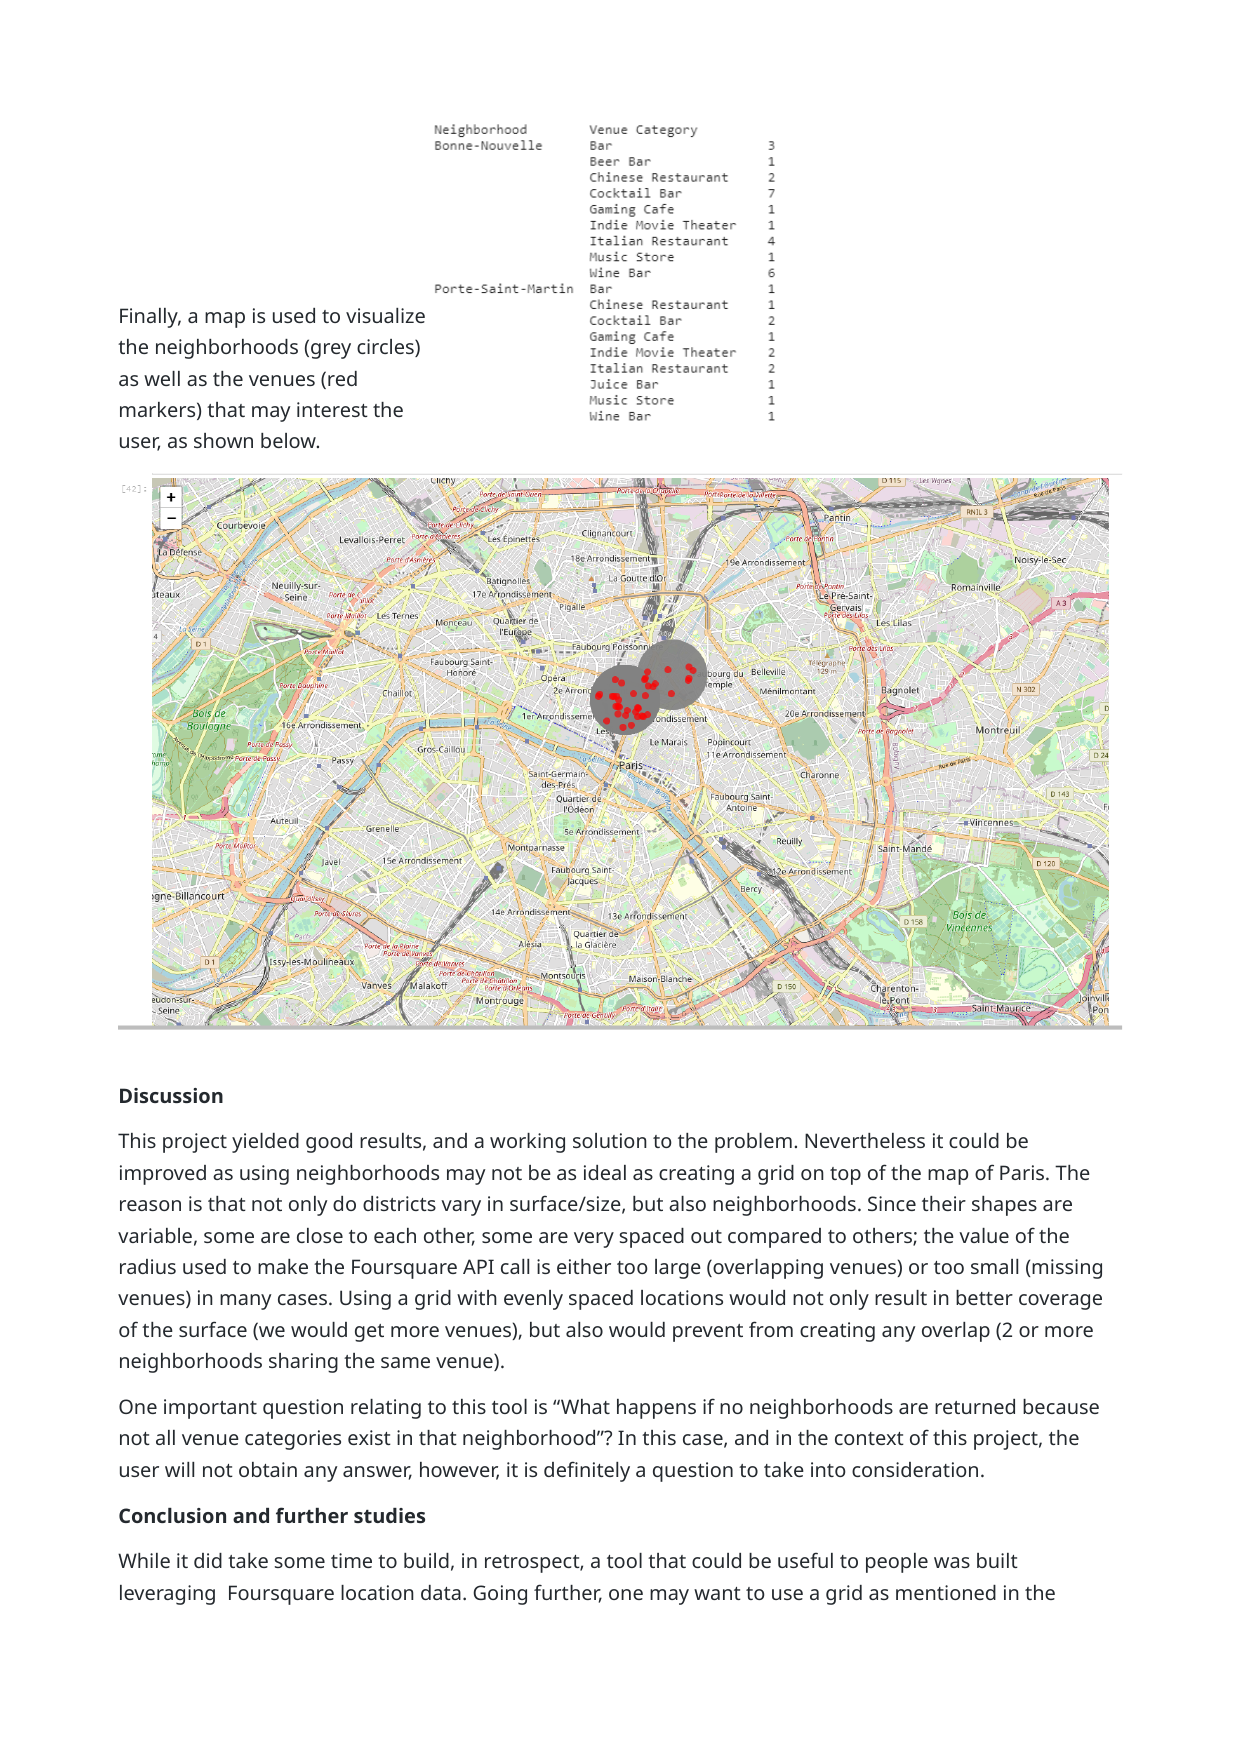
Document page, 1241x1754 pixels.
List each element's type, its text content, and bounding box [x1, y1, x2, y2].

text Finally, a map is used to visualize the neighborhoods (grey circles) as well as the venues (red markers) that may interest the user, as shown below. [118, 302, 1122, 454]
text Conclusion and further studies [118, 1502, 1122, 1529]
picture [428, 118, 812, 426]
picture [118, 473, 1123, 1030]
text This project yielded good results, and a working solution to the problem. Nevertheless it could be improved as using neighborhoods may not be as ideal as creating a grid on top of the map of Paris. The reason is that not only do districts vary in surface/size, but also neighborhoods. Since their shapes are variable, some are close to each other, some are very spaced out compared to others; the value of the radius used to make the Foursquare API call is either too large (overlapping venues) or too small (missing venues) in many cases. Using a grid with evenly spaced locations would not only result in better coverage of the surface (we would get more venues), but also would prevent from creating any overlap (2 or more neighborhoods sharing the same venue). [118, 1128, 1122, 1374]
text While it did take some time to build, in retrospect, a tool that could be useful to people was built leveraging Foursquare location data. Going further, one may want to use a grid as mentioned in the [118, 1548, 1122, 1606]
text Discussion [118, 1082, 1122, 1109]
text One important question relating to this tool is “What happens if no neighborhoods are returned because not all venue categories exist in that neighborhood”? In this case, and in the context of this project, the user will not obtain any answer, however, it is definitely a question to take into consideration. [118, 1393, 1122, 1483]
